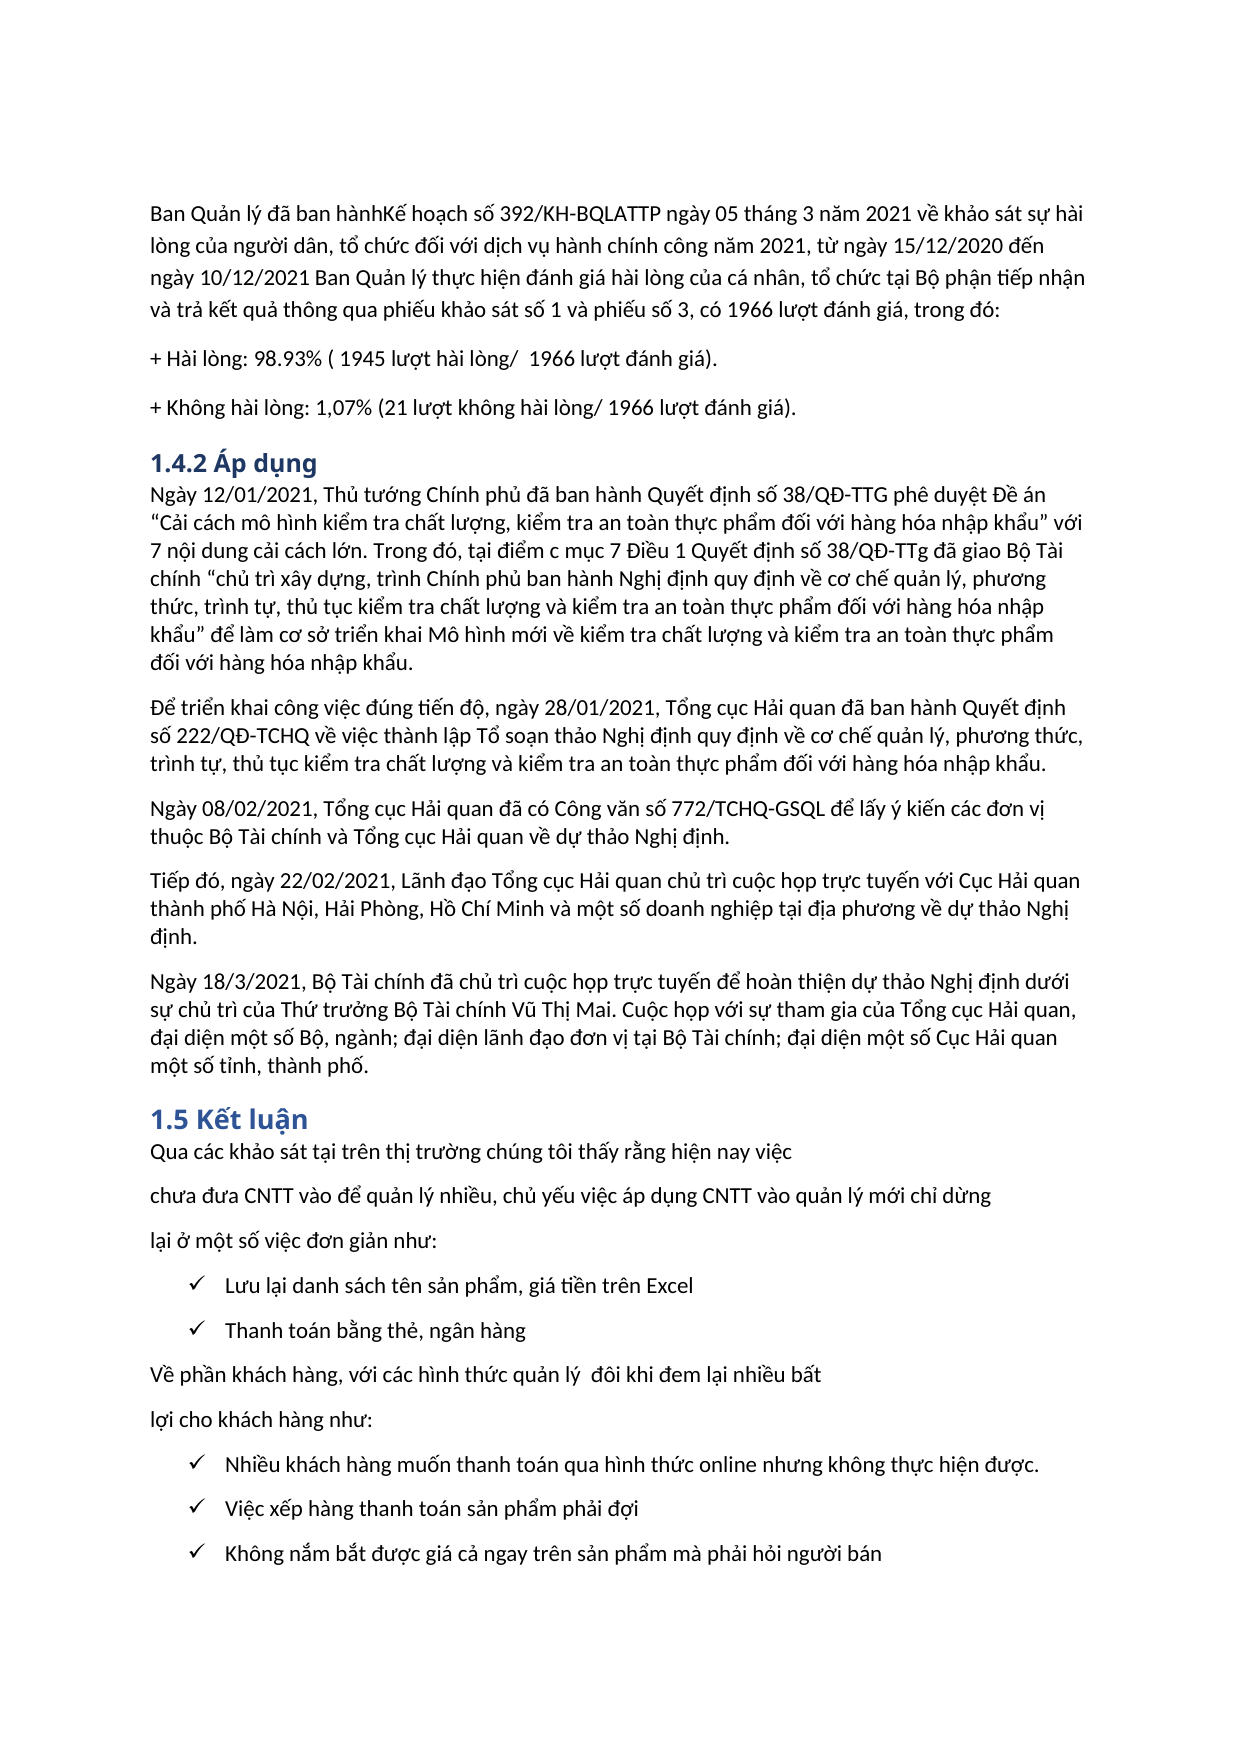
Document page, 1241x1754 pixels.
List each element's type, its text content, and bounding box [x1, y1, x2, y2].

list Lưu lại danh sách tên sản phẩm, giá tiền trên Excel [187, 1271, 1090, 1299]
list Không nắm bắt được giá cả ngay trên sản phẩm mà phải hỏi người bán [187, 1539, 1090, 1567]
subtitle 1.4.2 Áp dụng [150, 446, 1090, 480]
text Về phần khách hàng, với các hình thức quản lý đôi khi đem lại nhiều bất [150, 1360, 1090, 1388]
text + Không hài lòng: 1,07% (21 lượt không hài lòng/ 1966 lượt đánh giá). [150, 393, 1090, 421]
list Việc xếp hàng thanh toán sản phẩm phải đợi [187, 1494, 1090, 1522]
subtitle 1.5 Kết luận [150, 1100, 1090, 1137]
text Ban Quản lý đã ban hànhKế hoạch số 392/KH-BQLATTP ngày 05 tháng 3 năm 2021 về khảo sát sự hài lòng của người dân, tổ chức đối với dịch vụ hành chính công năm 2021, từ ngày 15/12/2020 đến ngày 10/12/2021 Ban Quản lý thực hiện đánh giá hài lòng của cá nhân, tổ chức tại Bộ phận tiếp nhận và trả kết quả thông qua phiếu khảo sát số 1 và phiếu số 3, có 1966 lượt đánh giá, trong đó: [150, 199, 1090, 323]
text Tiếp đó, ngày 22/02/2021, Lãnh đạo Tổng cục Hải quan chủ trì cuộc họp trực tuyến với Cục Hải quan thành phố Hà Nội, Hải Phòng, Hồ Chí Minh và một số doanh nghiệp tại địa phương về dự thảo Nghị định. [150, 866, 1090, 951]
text lợi cho khách hàng như: [150, 1405, 1090, 1433]
list Thanh toán bằng thẻ, ngân hàng [187, 1316, 1090, 1344]
text Ngày 08/02/2021, Tổng cục Hải quan đã có Công văn số 772/TCHQ-GSQL để lấy ý kiến các đơn vị thuộc Bộ Tài chính và Tổng cục Hải quan về dự thảo Nghị định. [150, 794, 1090, 850]
text Qua các khảo sát tại trên thị trường chúng tôi thấy rằng hiện nay việc [150, 1137, 1090, 1165]
list Nhiều khách hàng muốn thanh toán qua hình thức online nhưng không thực hiện được. [187, 1450, 1090, 1478]
text Ngày 12/01/2021, Thủ tướng Chính phủ đã ban hành Quyết định số 38/QĐ-TTG phê duyệt Đề án “Cải cách mô hình kiểm tra chất lượng, kiểm tra an toàn thực phẩm đối với hàng hóa nhập khẩu” với 7 nội dung cải cách lớn. Trong đó, tại điểm c mục 7 Điều 1 Quyết định số 38/QĐ-TTg đã giao Bộ Tài chính “chủ trì xây dựng, trình Chính phủ ban hành Nghị định quy định về cơ chế quản lý, phương thức, trình tự, thủ tục kiểm tra chất lượng và kiểm tra an toàn thực phẩm đối với hàng hóa nhập khẩu” để làm cơ sở triển khai Mô hình mới về kiểm tra chất lượng và kiểm tra an toàn thực phẩm đối với hàng hóa nhập khẩu. [150, 480, 1090, 676]
text chưa đưa CNTT vào để quản lý nhiều, chủ yếu việc áp dụng CNTT vào quản lý mới chỉ dừng [150, 1182, 1090, 1210]
text + Hài lòng: 98.93% ( 1945 lượt hài lòng/ 1966 lượt đánh giá). [150, 344, 1090, 372]
text Ngày 18/3/2021, Bộ Tài chính đã chủ trì cuộc họp trực tuyến để hoàn thiện dự thảo Nghị định dưới sự chủ trì của Thứ trưởng Bộ Tài chính Vũ Thị Mai. Cuộc họp với sự tham gia của Tổng cục Hải quan, đại diện một số Bộ, ngành; đại diện lãnh đạo đơn vị tại Bộ Tài chính; đại diện một số Cục Hải quan một số tỉnh, thành phố. [150, 967, 1090, 1079]
text Để triển khai công việc đúng tiến độ, ngày 28/01/2021, Tổng cục Hải quan đã ban hành Quyết định số 222/QĐ-TCHQ về việc thành lập Tổ soạn thảo Nghị định quy định về cơ chế quản lý, phương thức, trình tự, thủ tục kiểm tra chất lượng và kiểm tra an toàn thực phẩm đối với hàng hóa nhập khẩu. [150, 693, 1090, 777]
text lại ở một số việc đơn giản như: [150, 1226, 1090, 1254]
